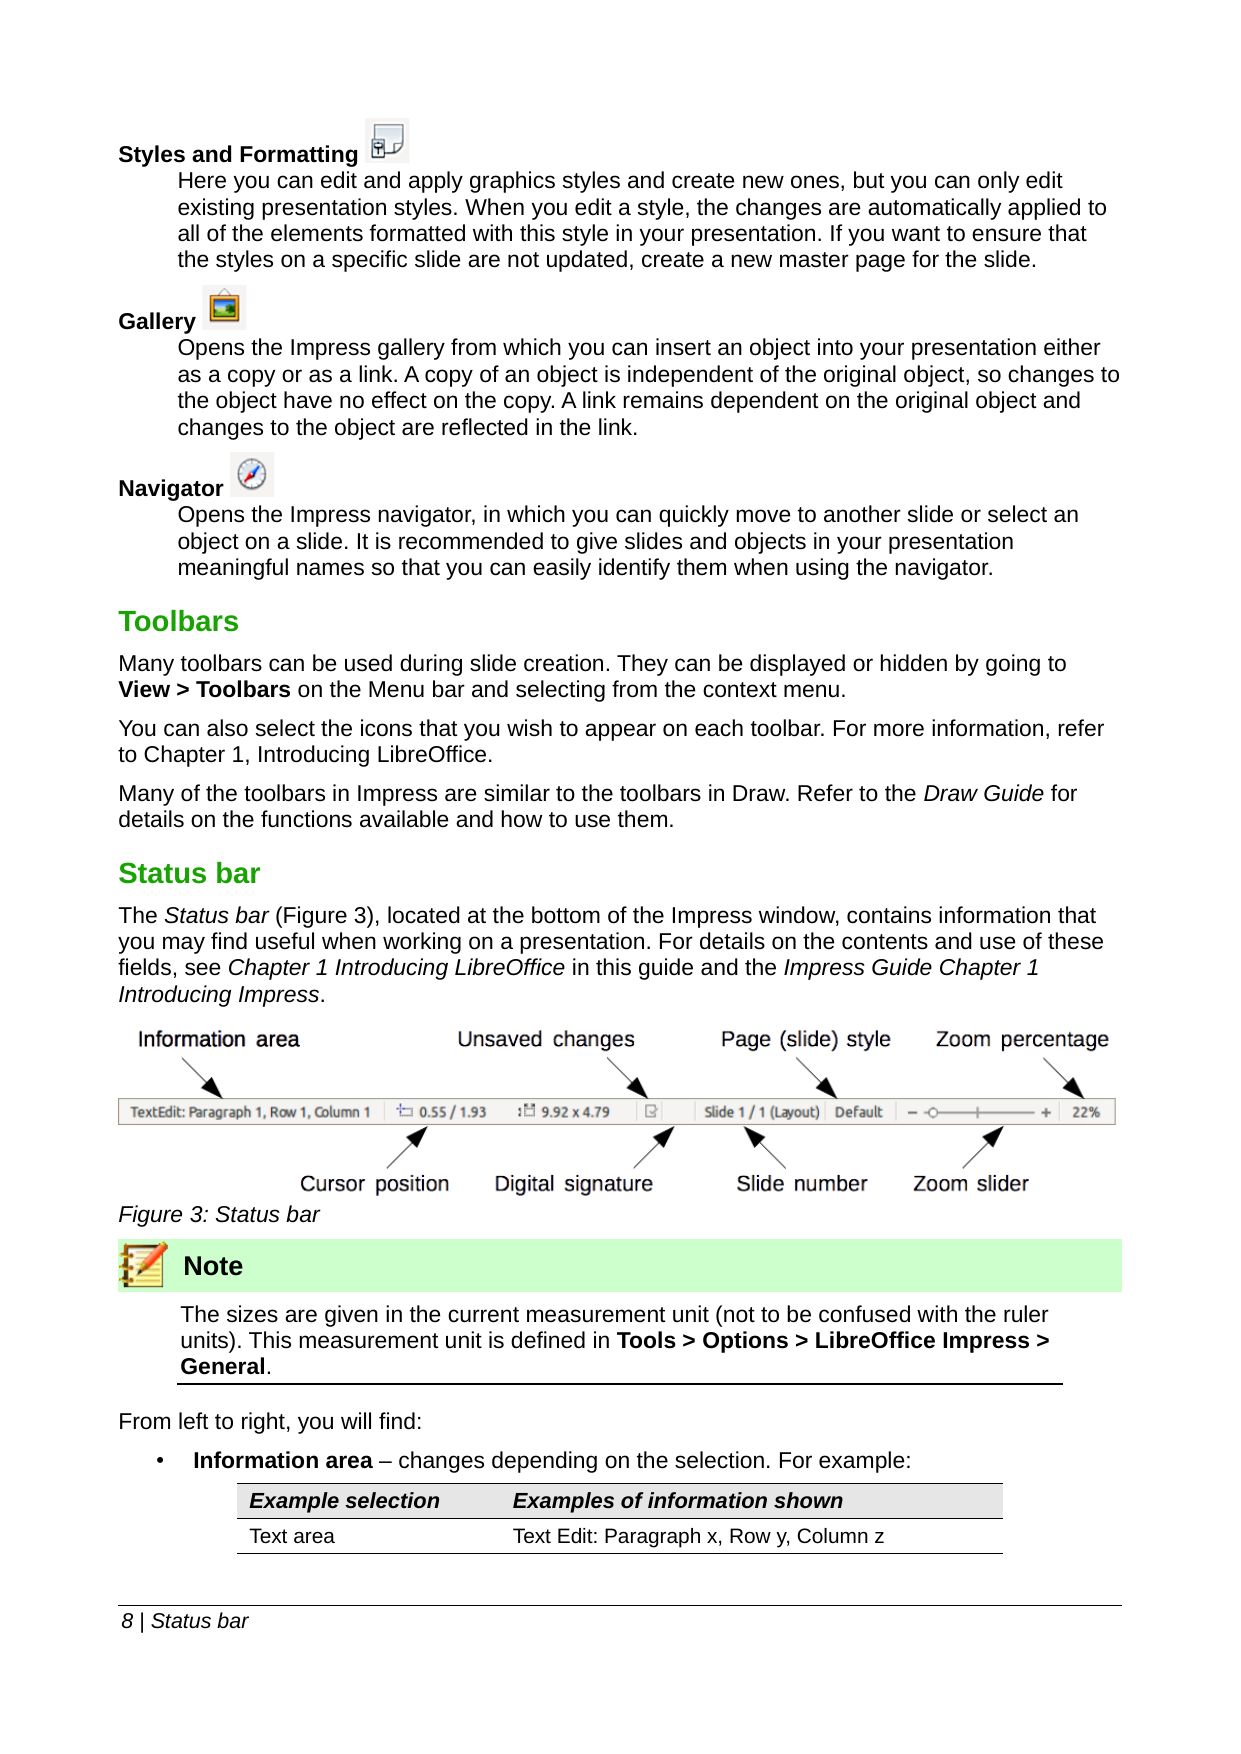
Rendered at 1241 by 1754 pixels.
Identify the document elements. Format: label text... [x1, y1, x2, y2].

picture [230, 452, 275, 497]
picture [365, 118, 410, 163]
picture [119, 1240, 170, 1291]
text Gallery [118, 285, 1122, 334]
text Figure 3: Status bar [118, 1202, 1122, 1227]
list From left to right, you will find: [118, 1408, 1122, 1435]
subtitle Status bar [118, 856, 1122, 890]
picture [118, 1019, 1123, 1202]
text Many toolbars can be used during slide creation. They can be displayed or hidden by going to View > Toolbars on the Menu bar and selecting from the context menu. [118, 649, 1122, 702]
table_header Examples of information shown [501, 1484, 1003, 1518]
table_header Example selection [237, 1484, 501, 1518]
text Here you can edit and apply graphics styles and create new ones, but you can only edit existing presentation styles. When you edit a style, the changes are automatically applied to all of the elements formatted with this style in your presentation. If you want to ensure that the styles on a specific slide are not updated, create a new master page for the slide. [177, 167, 1122, 273]
list Information area – changes depending on the selection. For example: [156, 1447, 1122, 1473]
text Styles and Formatting [118, 118, 1122, 167]
table_cell Text Edit: Paragraph x, Row y, Column z [501, 1519, 1003, 1553]
text Opens the Impress gallery from which you can insert an object into your presentation either as a copy or as a link. A copy of an object is independent of the original object, so changes to the object have no effect on the copy. A link remains dependent on the original object and changes to the object are reflected in the link. [177, 334, 1122, 440]
text Opens the Impress navigator, in which you can quickly move to another slide or select an object on a slide. It is recommended to give slides and objects in your presentation meaningful names so that you can easily identify them when using the navigator. [177, 501, 1122, 581]
picture [202, 285, 247, 330]
subtitle Note [118, 1239, 1122, 1292]
text The Status bar (Figure 3), located at the bottom of the Impress window, contains information that you may find useful when working on a presentation. For details on the contents and use of these fields, see Chapter 1 Introducing LibreOffice in this guide and the Impress Guide Chapter 1 Introducing Impress. [118, 902, 1122, 1007]
subtitle Toolbars [118, 604, 1122, 638]
table_cell Text area [237, 1519, 501, 1553]
text Many of the toolbars in Impress are similar to the toolbars in Draw. Refer to the Draw Guide for details on the functions available and how to use them. [118, 780, 1122, 833]
text The sizes are given in the current measurement unit (not to be confused with the ruler units). This measurement unit is defined in Tools > Options > LibreOffice Impress > General. [177, 1297, 1063, 1383]
text Navigator [118, 452, 1122, 501]
text You can also select the icons that you wish to appear on each toolbar. For more information, refer to Chapter 1, Introducing LibreOffice. [118, 715, 1122, 767]
